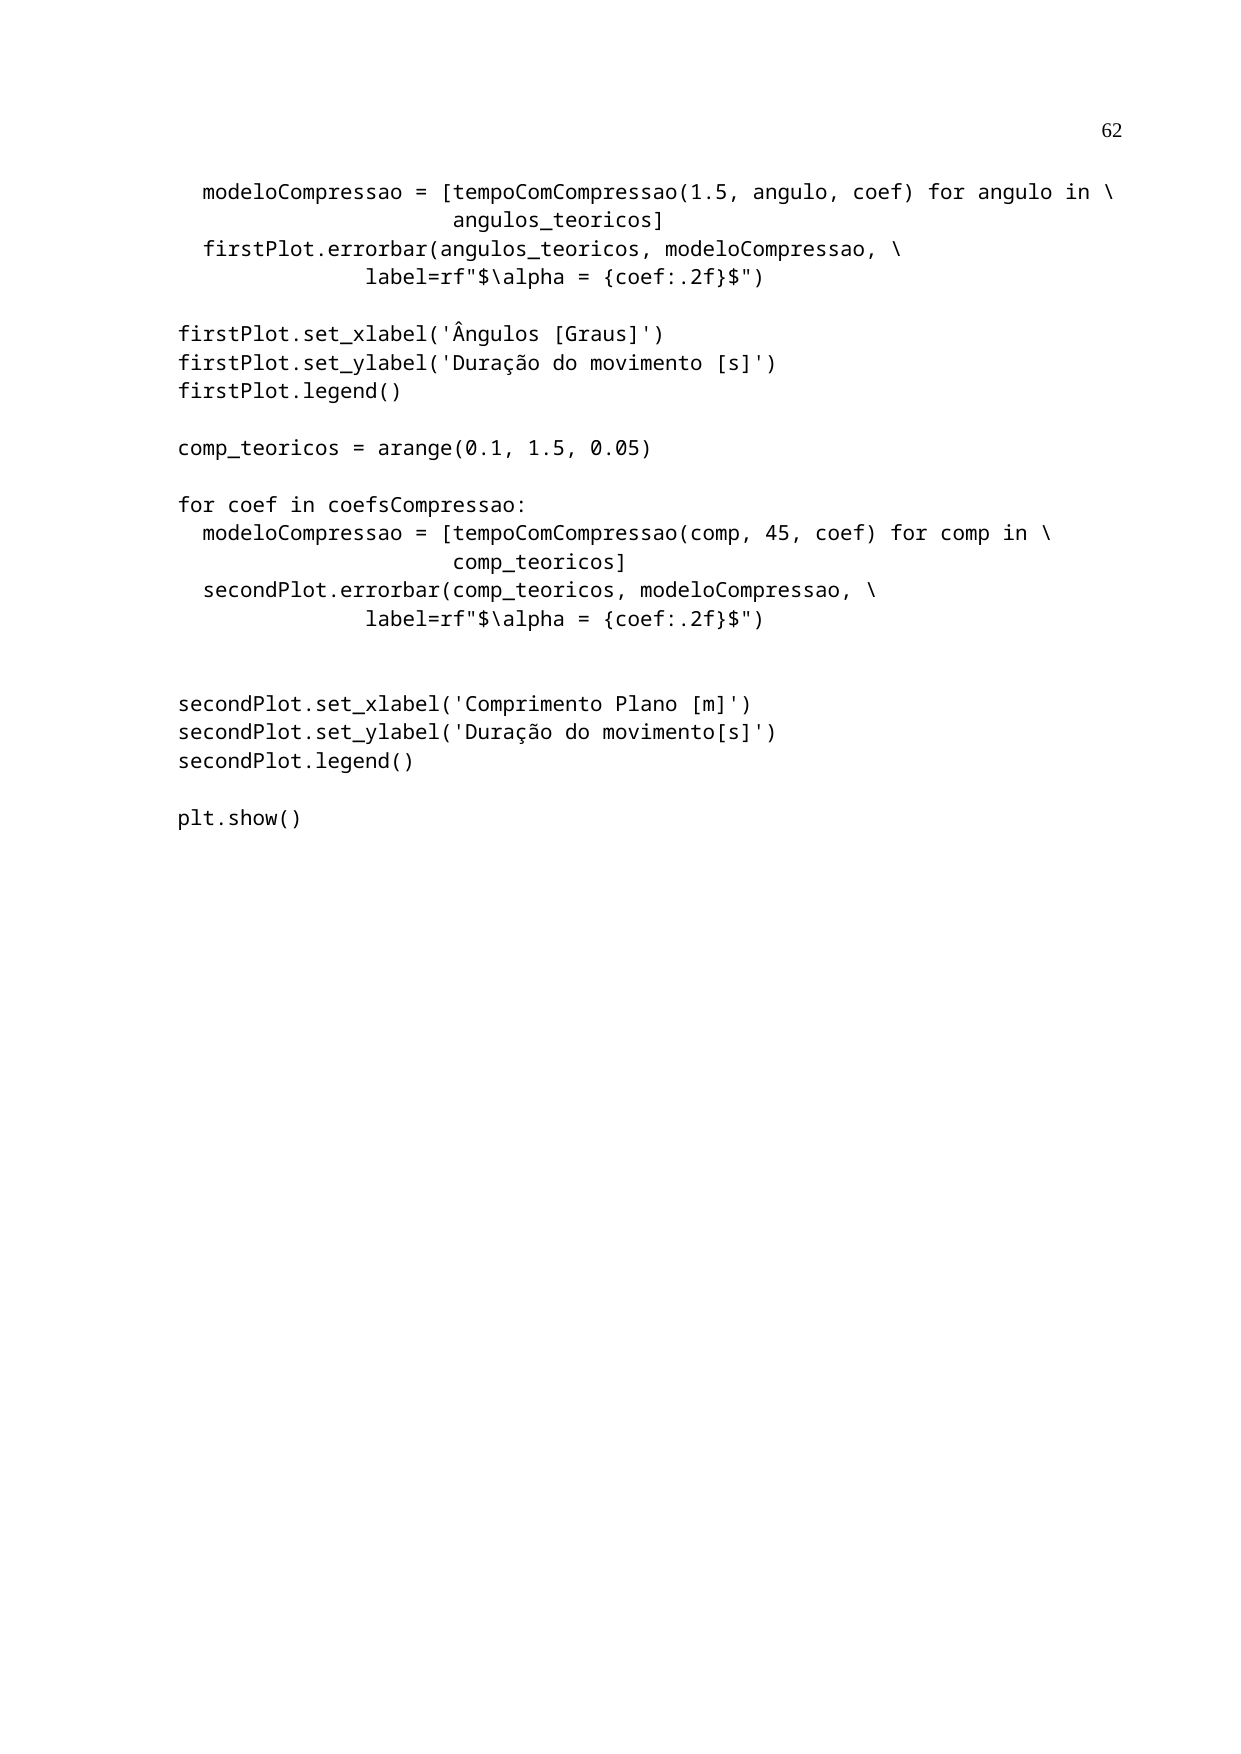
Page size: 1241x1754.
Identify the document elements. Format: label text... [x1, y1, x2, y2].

text modeloCompressao = [tempoComCompressao(1.5, angulo, coef) for angulo in \ [177, 177, 1122, 206]
text firstPlot.set_xlabel('Ângulos [Graus]') [177, 319, 1122, 348]
text firstPlot.set_ylabel('Duração do movimento [s]') [177, 348, 1122, 376]
text angulos_teoricos] [177, 206, 1122, 234]
text modeloCompressao = [tempoComCompressao(comp, 45, coef) for comp in \ [177, 518, 1122, 547]
text firstPlot.legend() [177, 376, 1122, 404]
text for coef in coefsCompressao: [177, 490, 1122, 518]
text label=rf"$\alpha = {coef:.2f}$") [177, 262, 1122, 291]
text plt.show() [177, 803, 1122, 831]
text secondPlot.set_ylabel('Duração do movimento[s]') [177, 717, 1122, 746]
text secondPlot.set_xlabel('Comprimento Plano [m]') [177, 689, 1122, 717]
text label=rf"$\alpha = {coef:.2f}$") [177, 604, 1122, 632]
text comp_teoricos = arange(0.1, 1.5, 0.05) [177, 433, 1122, 461]
text firstPlot.errorbar(angulos_teoricos, modeloCompressao, \ [177, 234, 1122, 262]
text secondPlot.legend() [177, 746, 1122, 774]
text comp_teoricos] [177, 547, 1122, 575]
text secondPlot.errorbar(comp_teoricos, modeloCompressao, \ [177, 575, 1122, 604]
